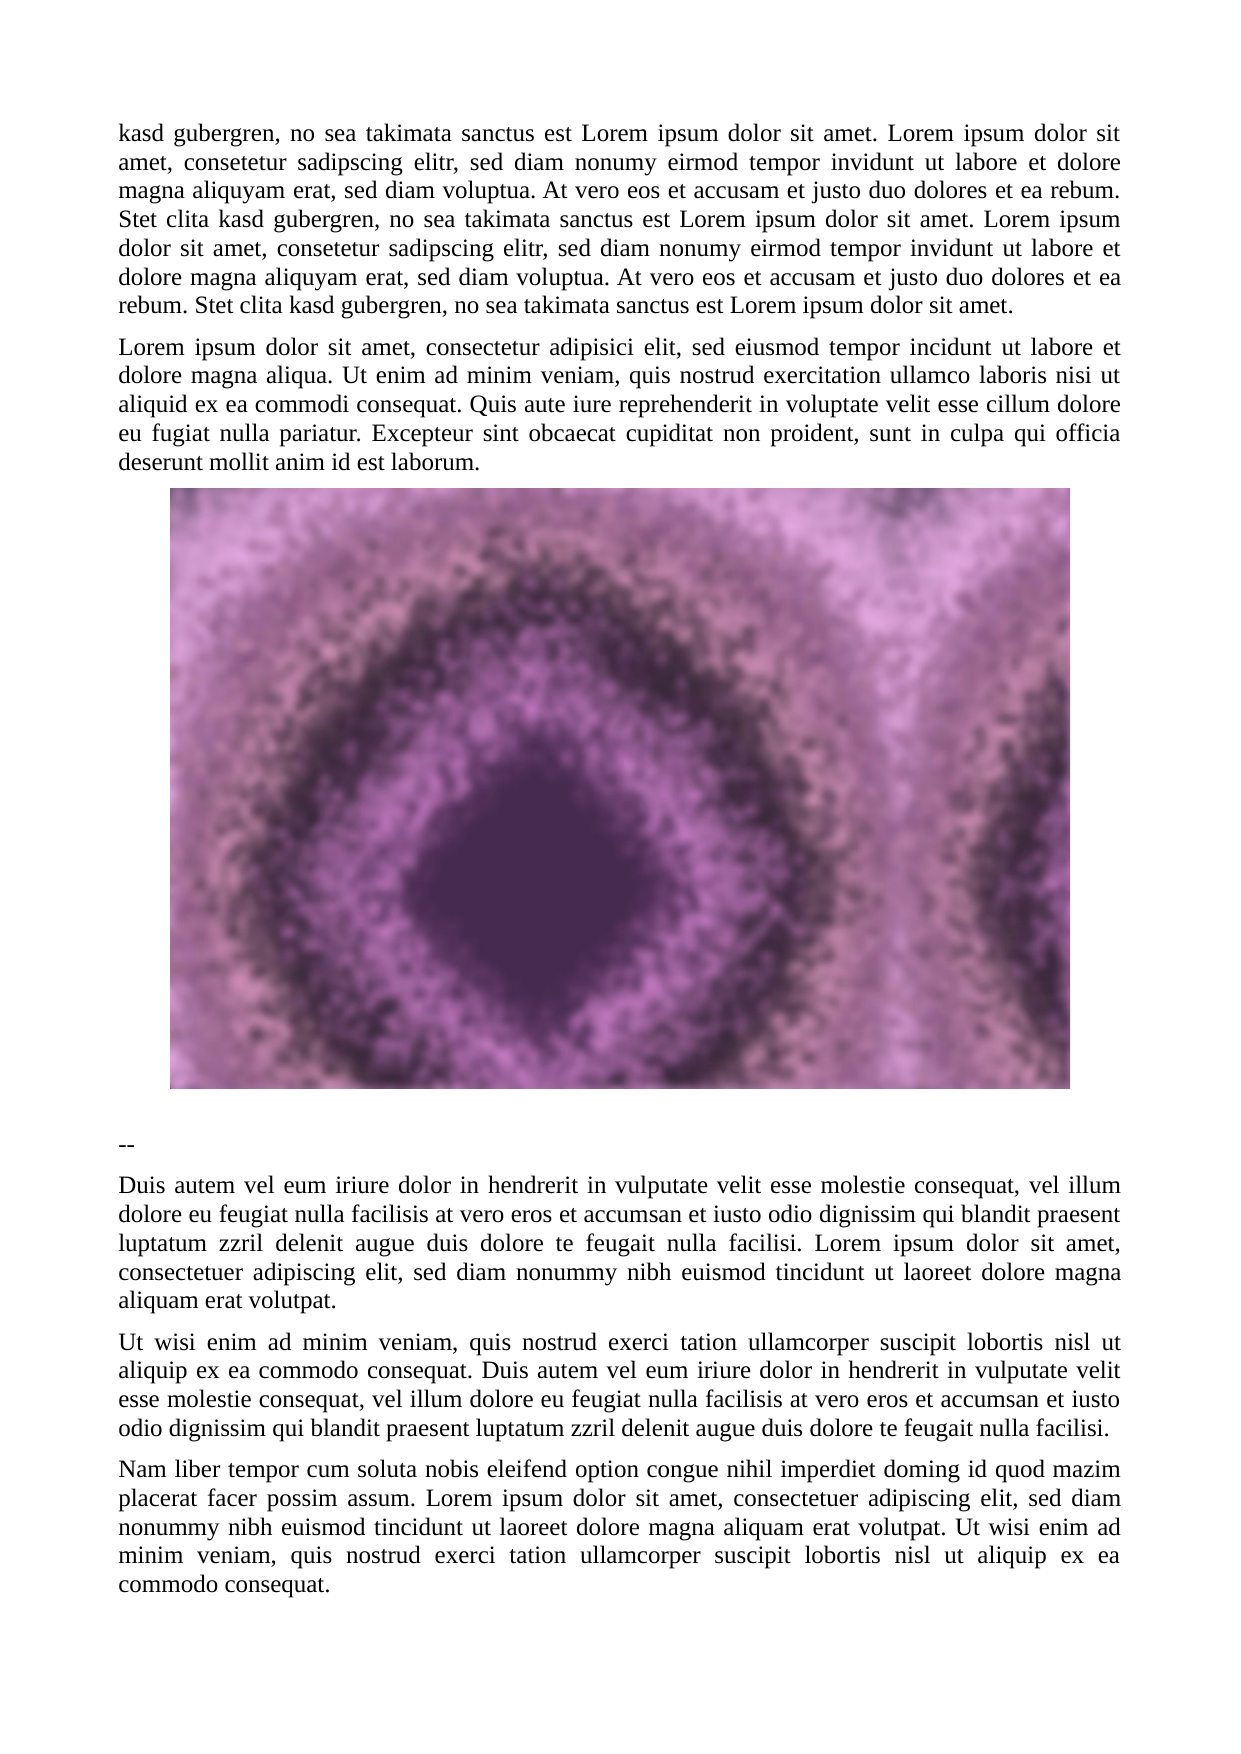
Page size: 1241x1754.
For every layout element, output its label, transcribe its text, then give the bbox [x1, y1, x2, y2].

picture [170, 488, 1071, 1089]
text Duis autem vel eum iriure dolor in hendrerit in vulputate velit esse molestie consequat, vel illum dolore eu feugiat nulla facilisis at vero eros et accumsan et iusto odio dignissim qui blandit praesent luptatum zzril delenit augue duis dolore te feugait nulla facilisi. Lorem ipsum dolor sit amet, consectetuer adipiscing elit, sed diam nonummy nibh euismod tincidunt ut laoreet dolore magna aliquam erat volutpat. [118, 1171, 1122, 1314]
text Ut wisi enim ad minim veniam, quis nostrud exerci tation ullamcorper suscipit lobortis nisl ut aliquip ex ea commodo consequat. Duis autem vel eum iriure dolor in hendrerit in vulputate velit esse molestie consequat, vel illum dolore eu feugiat nulla facilisis at vero eros et accumsan et iusto odio dignissim qui blandit praesent luptatum zzril delenit augue duis dolore te feugait nulla facilisi. [118, 1327, 1122, 1442]
text Lorem ipsum dolor sit amet, consectetur adipisici elit, sed eiusmod tempor incidunt ut labore et dolore magna aliqua. Ut enim ad minim veniam, quis nostrud exercitation ullamco laboris nisi ut aliquid ex ea commodi consequat. Quis aute iure reprehenderit in voluptate velit esse cillum dolore eu fugiat nulla pariatur. Excepteur sint obcaecat cupiditat non proident, sunt in culpa qui officia deserunt mollit anim id est laborum. [118, 332, 1122, 476]
text -- [118, 1129, 1122, 1158]
text kasd gubergren, no sea takimata sanctus est Lorem ipsum dolor sit amet. Lorem ipsum dolor sit amet, consetetur sadipscing elitr, sed diam nonumy eirmod tempor invidunt ut labore et dolore magna aliquyam erat, sed diam voluptua. At vero eos et accusam et justo duo dolores et ea rebum. Stet clita kasd gubergren, no sea takimata sanctus est Lorem ipsum dolor sit amet. Lorem ipsum dolor sit amet, consetetur sadipscing elitr, sed diam nonumy eirmod tempor invidunt ut labore et dolore magna aliquyam erat, sed diam voluptua. At vero eos et accusam et justo duo dolores et ea rebum. Stet clita kasd gubergren, no sea takimata sanctus est Lorem ipsum dolor sit amet. [118, 118, 1122, 319]
text Nam liber tempor cum soluta nobis eleifend option congue nihil imperdiet doming id quod mazim placerat facer possim assum. Lorem ipsum dolor sit amet, consectetuer adipiscing elit, sed diam nonummy nibh euismod tincidunt ut laoreet dolore magna aliquam erat volutpat. Ut wisi enim ad minim veniam, quis nostrud exerci tation ullamcorper suscipit lobortis nisl ut aliquip ex ea commodo consequat. [118, 1454, 1122, 1598]
